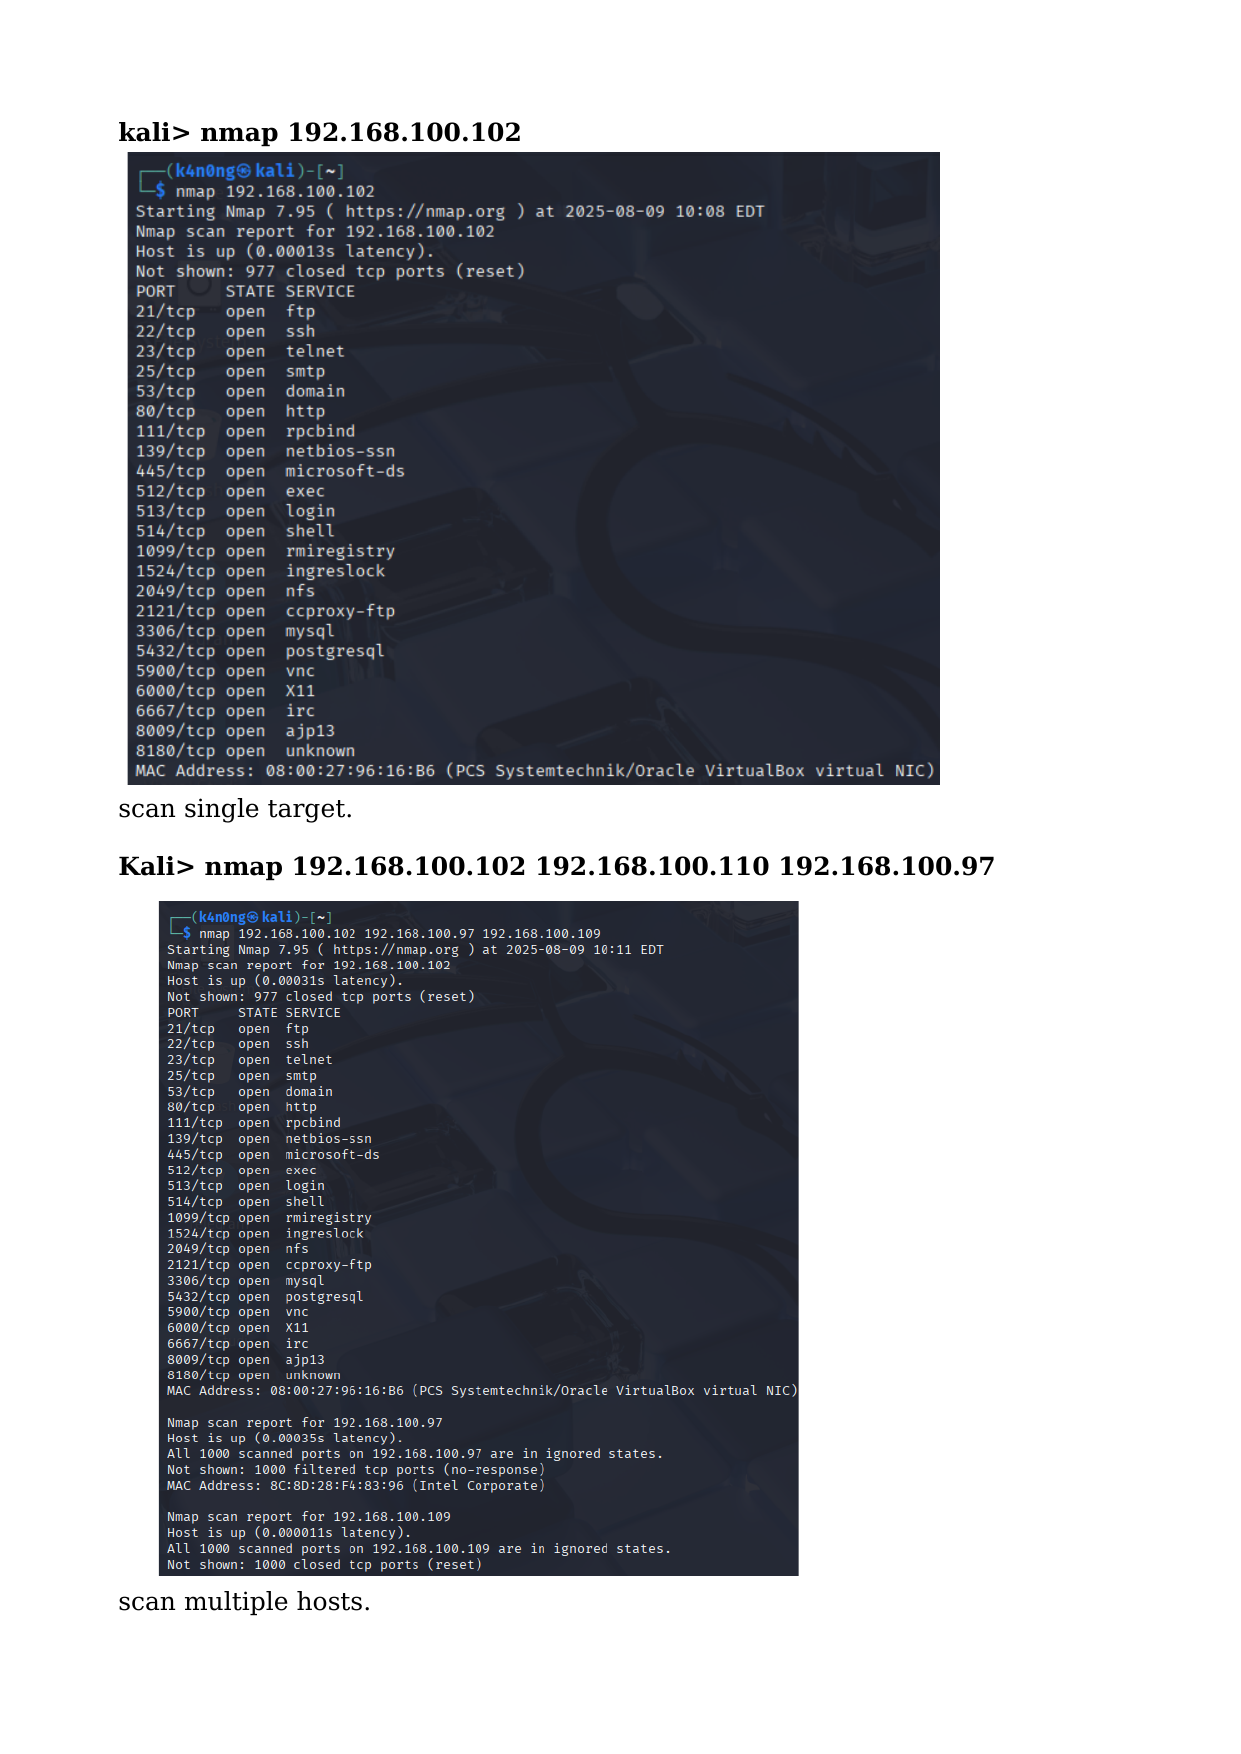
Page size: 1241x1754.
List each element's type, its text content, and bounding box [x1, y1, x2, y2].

text scan multiple hosts. [118, 1587, 1122, 1616]
text kali> nmap 192.168.100.102 [118, 118, 1122, 147]
picture [127, 152, 940, 785]
picture [158, 901, 799, 1576]
text scan single target. [118, 794, 1122, 823]
text Kali> nmap 192.168.100.102 192.168.100.110 192.168.100.97 [118, 852, 1122, 882]
